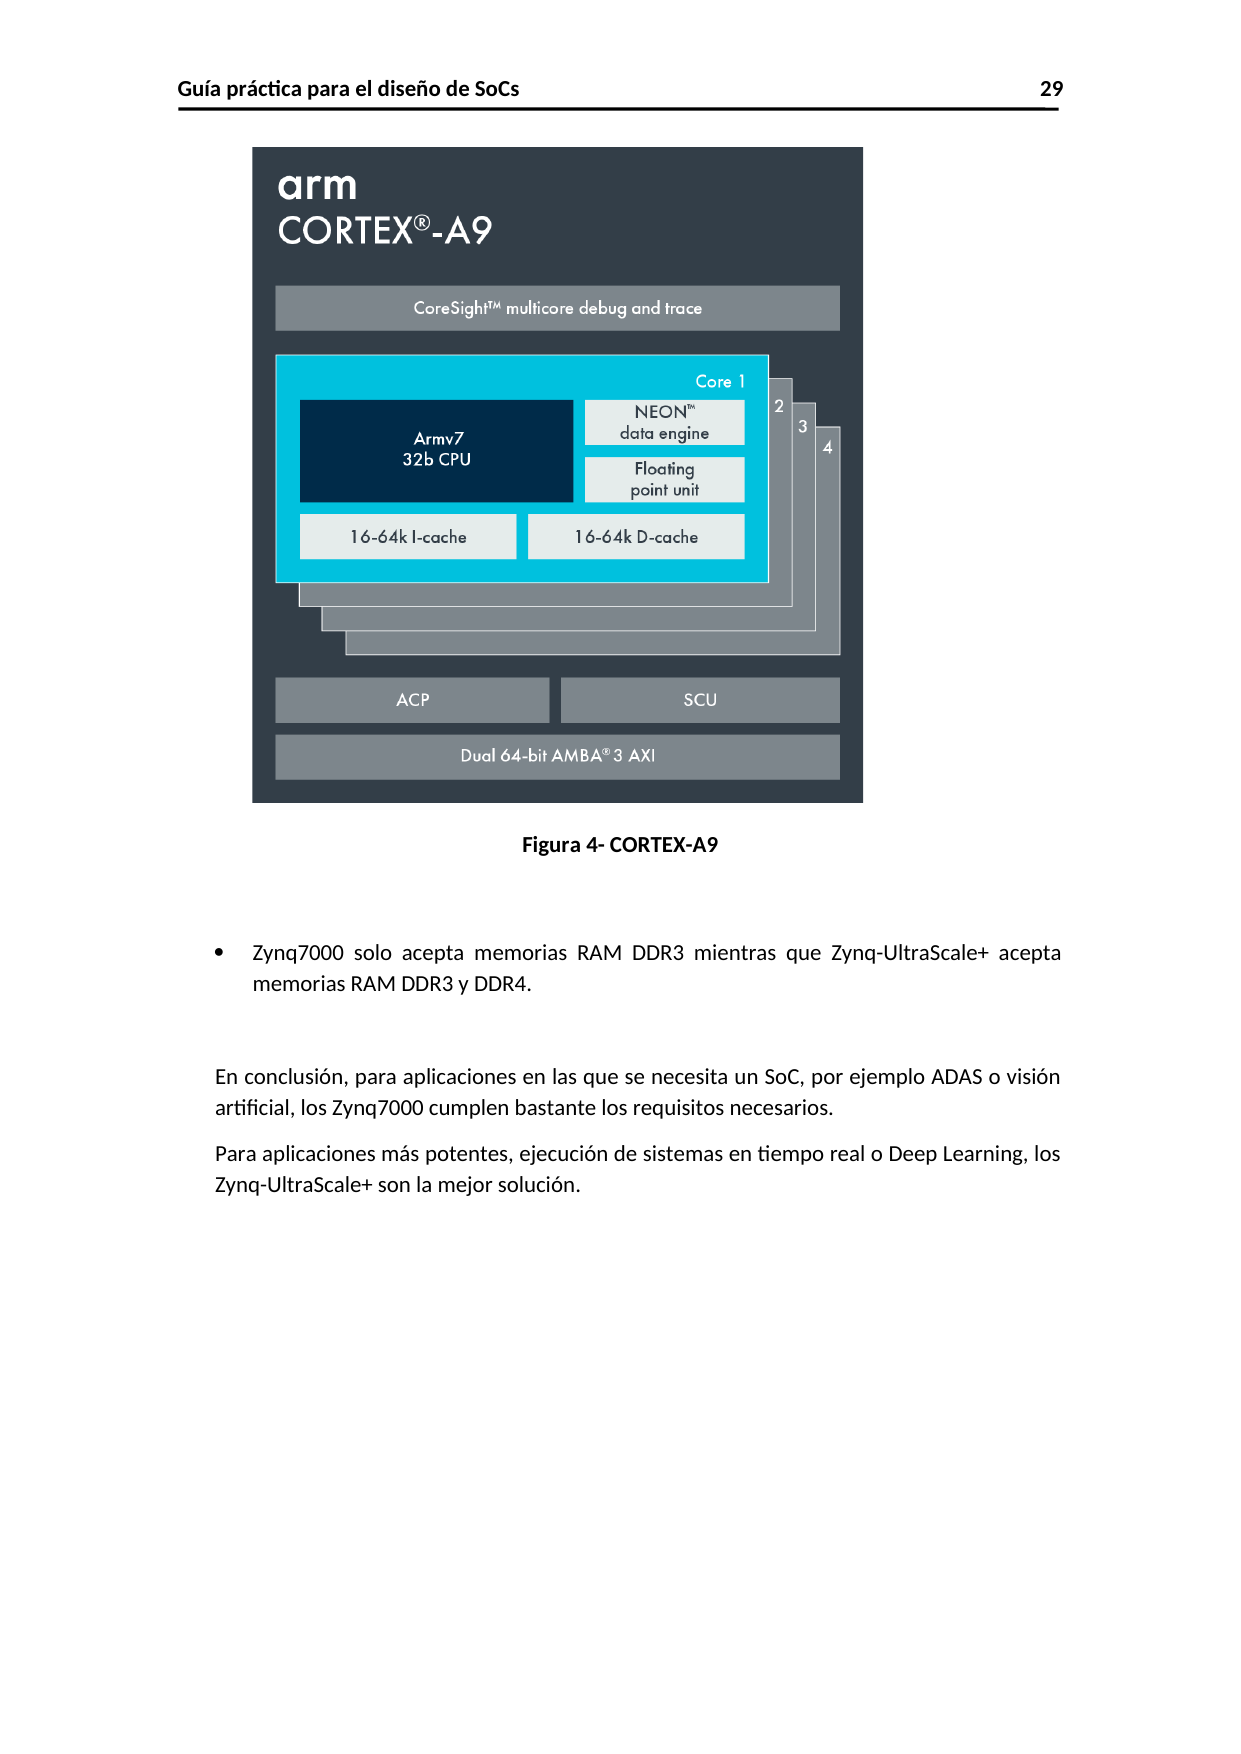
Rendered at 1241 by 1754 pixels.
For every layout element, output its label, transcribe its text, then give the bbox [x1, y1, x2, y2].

text Figura 4- CORTEX-A9 [177, 830, 1063, 858]
picture [252, 147, 864, 803]
text Para aplicaciones más potentes, ejecución de sistemas en tiempo real o Deep Learning, los Zynq-UltraScale+ son la mejor solución. [215, 1139, 1063, 1198]
list Zynq7000 solo acepta memorias RAM DDR3 mientras que Zynq-UltraScale+ acepta memorias RAM DDR3 y DDR4. [215, 938, 1063, 997]
text En conclusión, para aplicaciones en las que se necesita un SoC, por ejemplo ADAS o visión artificial, los Zynq7000 cumplen bastante los requisitos necesarios. [215, 1062, 1063, 1121]
